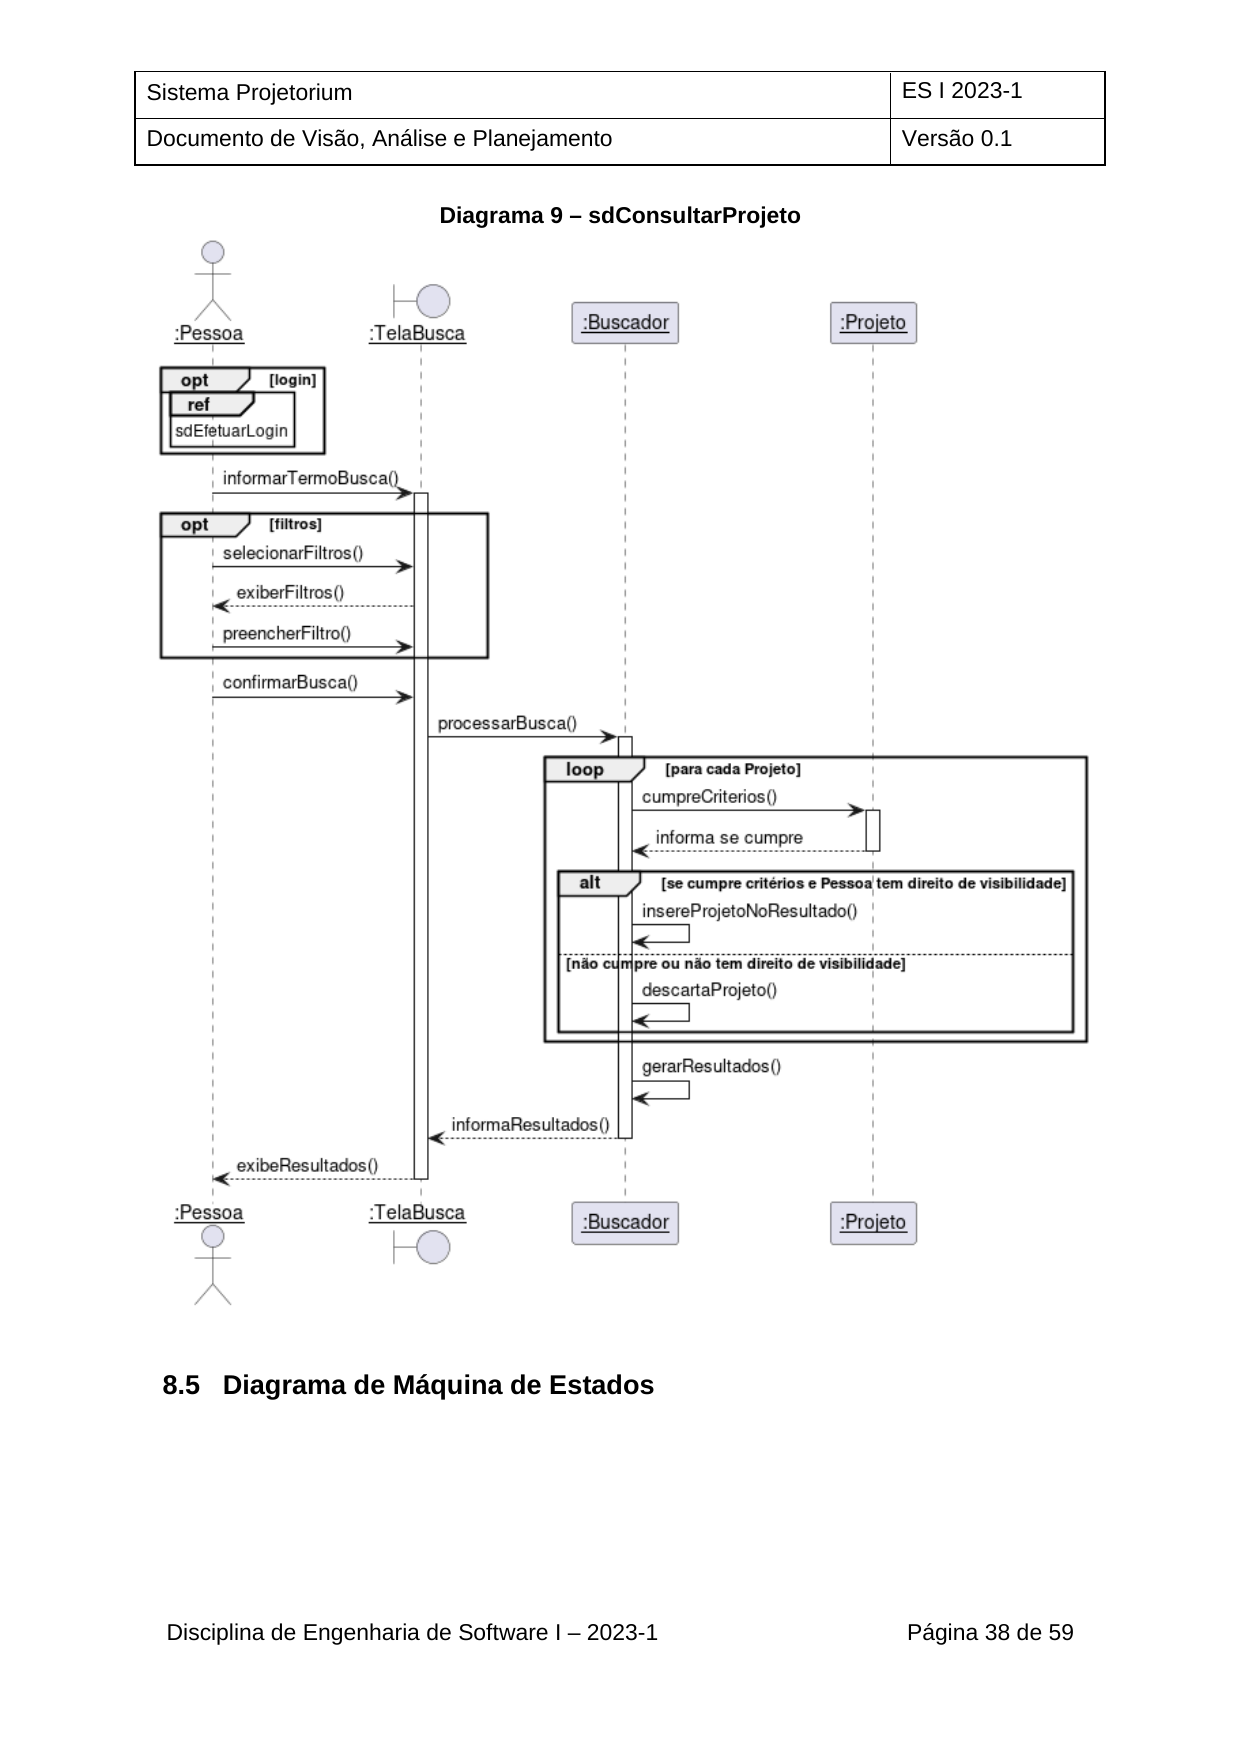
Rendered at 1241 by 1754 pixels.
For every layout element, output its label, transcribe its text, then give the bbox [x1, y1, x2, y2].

text Diagrama 9 – sdConsultarProjeto [148, 202, 1092, 228]
picture [147, 234, 1093, 1312]
subtitle Diagrama de Máquina de Estados [162, 1369, 1092, 1400]
